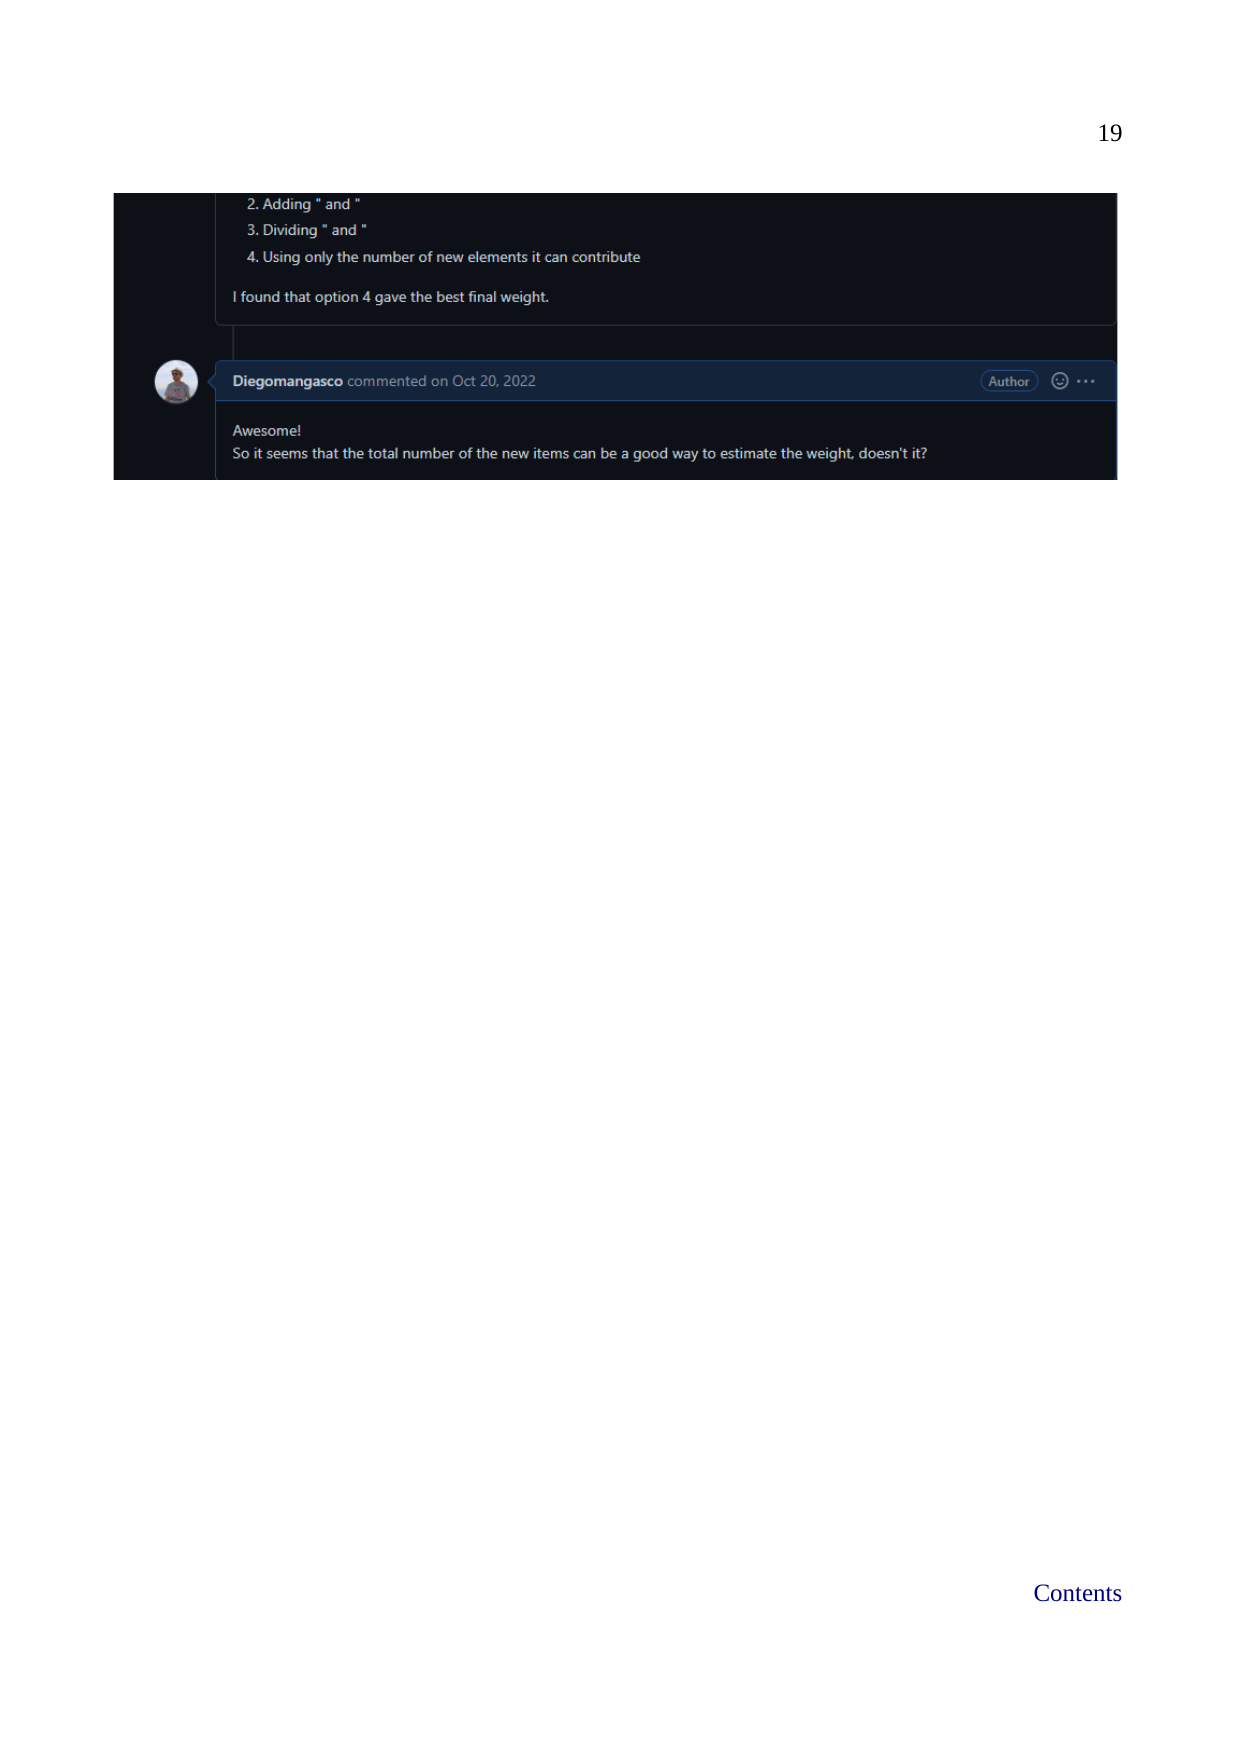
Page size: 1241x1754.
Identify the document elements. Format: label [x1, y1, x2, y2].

picture [113, 193, 1118, 480]
